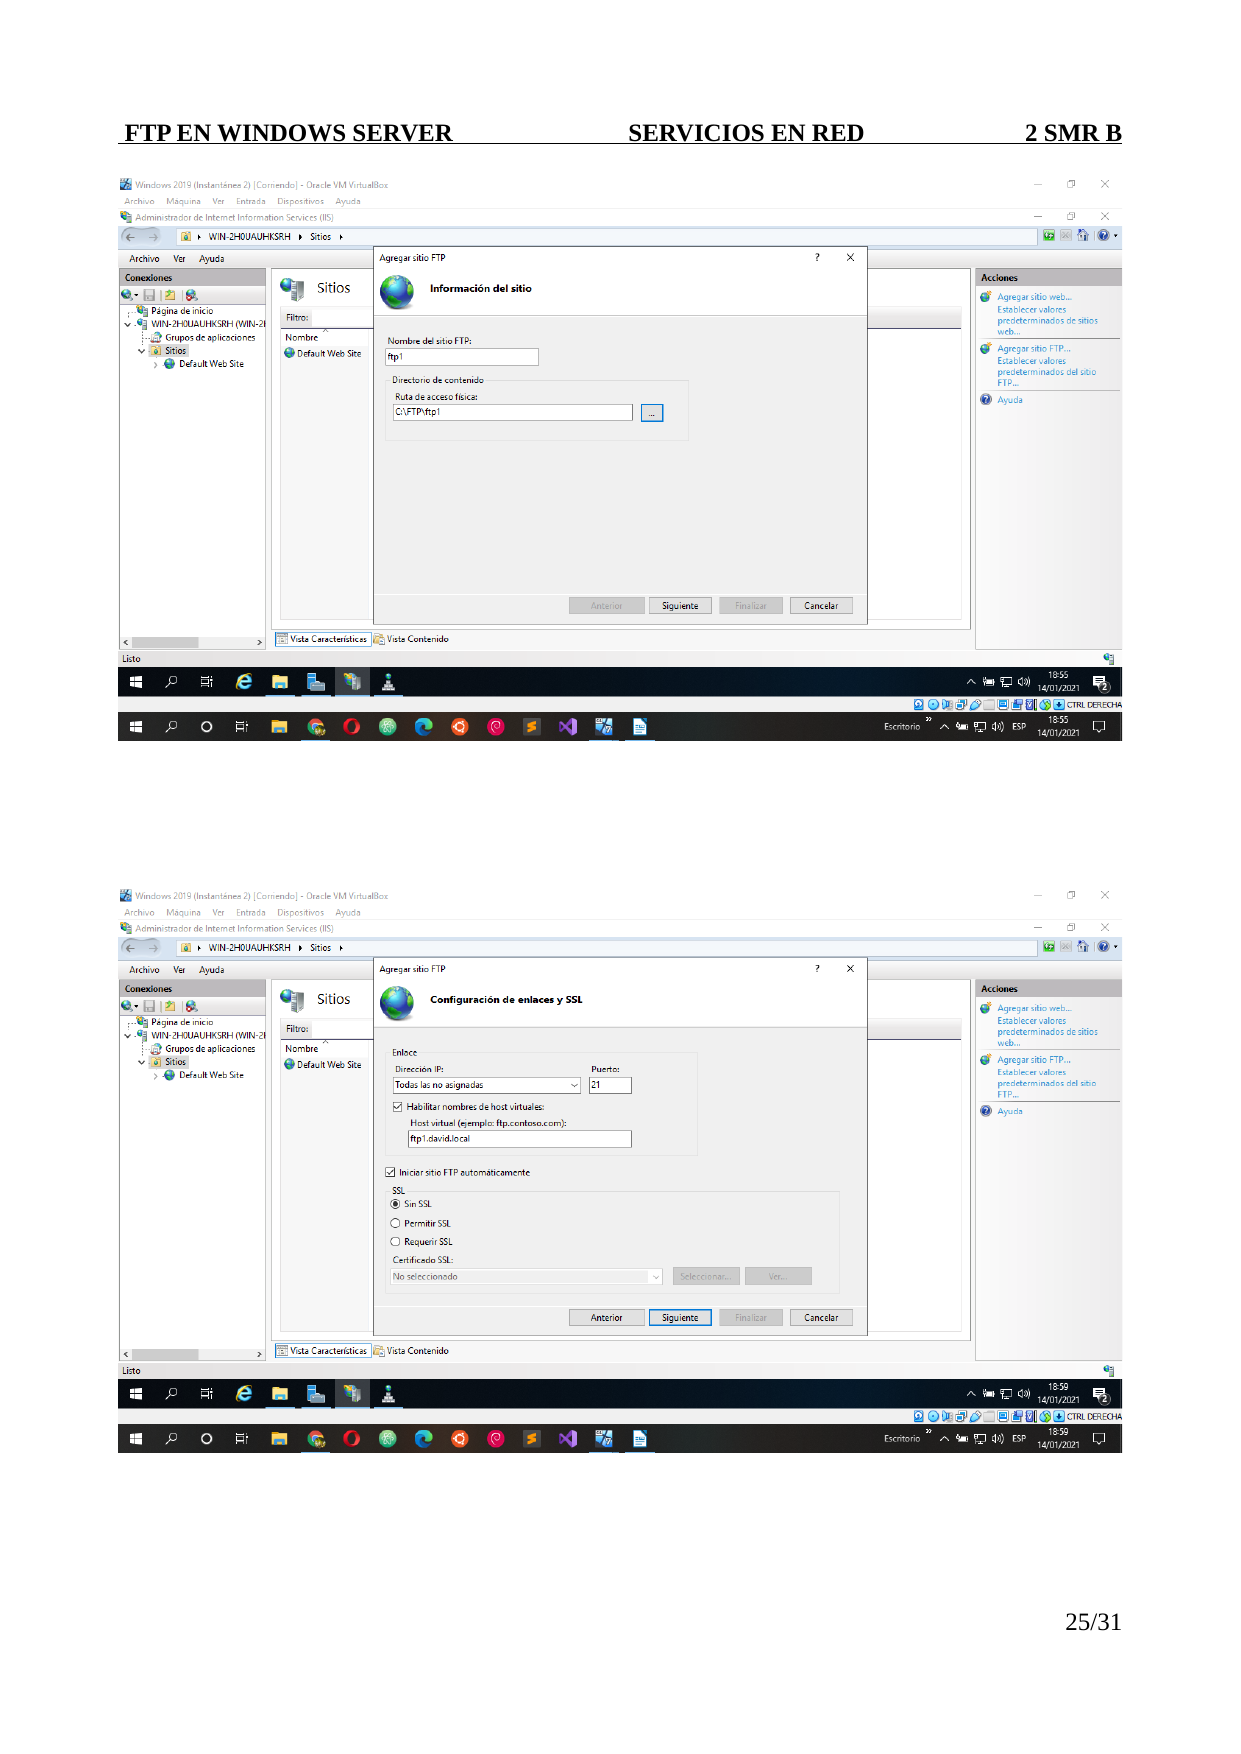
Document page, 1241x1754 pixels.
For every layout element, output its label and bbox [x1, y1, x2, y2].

picture [118, 887, 1123, 1453]
picture [118, 176, 1123, 741]
